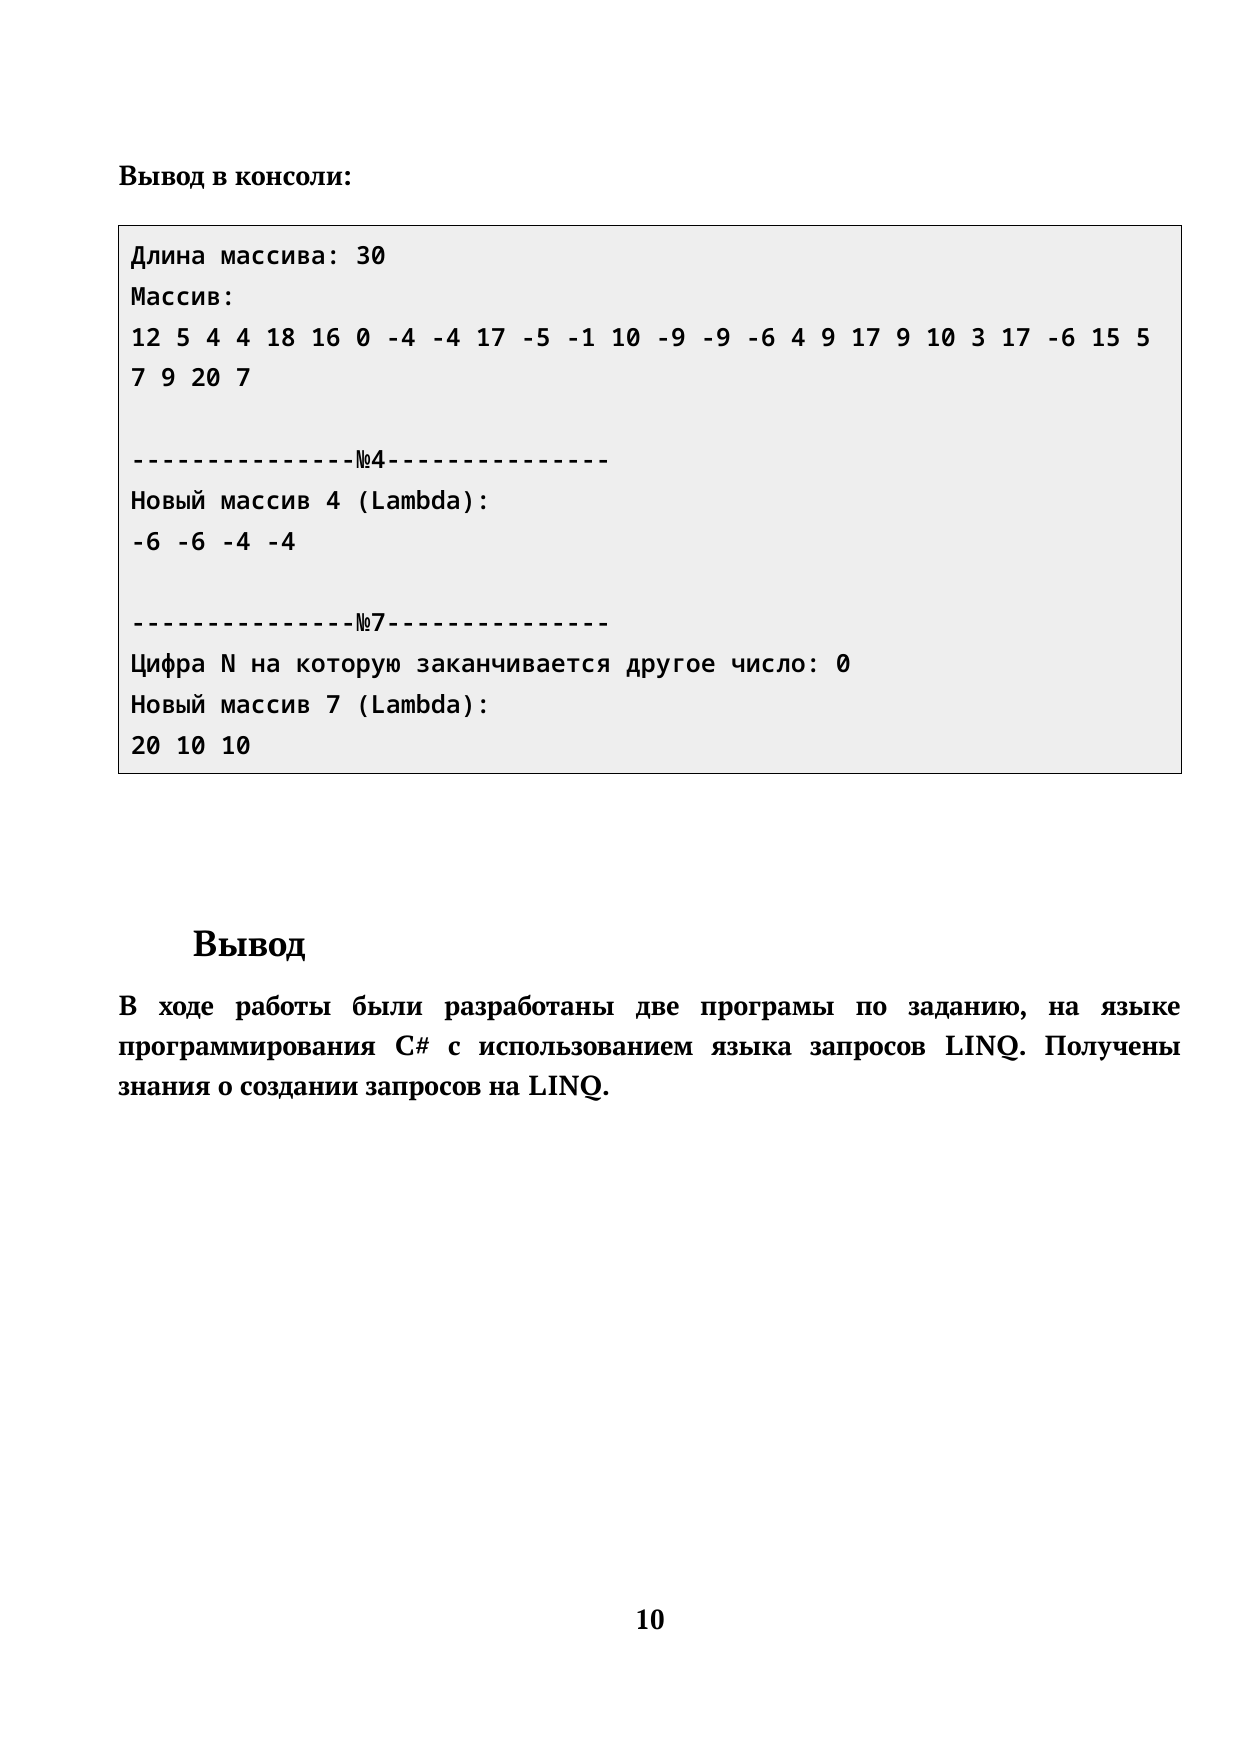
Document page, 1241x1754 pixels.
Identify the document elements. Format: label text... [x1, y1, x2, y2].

text 20 10 10 [119, 715, 1181, 773]
text Новый массив 7 (Lambda): [119, 674, 1181, 715]
text ---------------№4--------------- [119, 429, 1181, 470]
text -6 -6 -4 -4 [119, 511, 1181, 552]
text Длина массива: 30 [119, 226, 1181, 266]
text ---------------№7--------------- [119, 593, 1181, 633]
text В ходе работы были разработаны две програмы по заданию, на языке программирования C# с использованием языка запросов LINQ. Получены знания о создании запросов на LINQ. [118, 988, 1181, 1102]
text Цифра N на которую заканчивается другое число: 0 [119, 633, 1181, 674]
text Вывод в консоли: [118, 158, 1181, 192]
text Массив: [119, 266, 1181, 307]
subtitle Вывод [192, 920, 1181, 964]
text Новый массив 4 (Lambda): [119, 470, 1181, 511]
text 12 5 4 4 18 16 0 -4 -4 17 -5 -1 10 -9 -9 -6 4 9 17 9 10 3 17 -6 15 5 7 9 20 7 [119, 307, 1181, 388]
